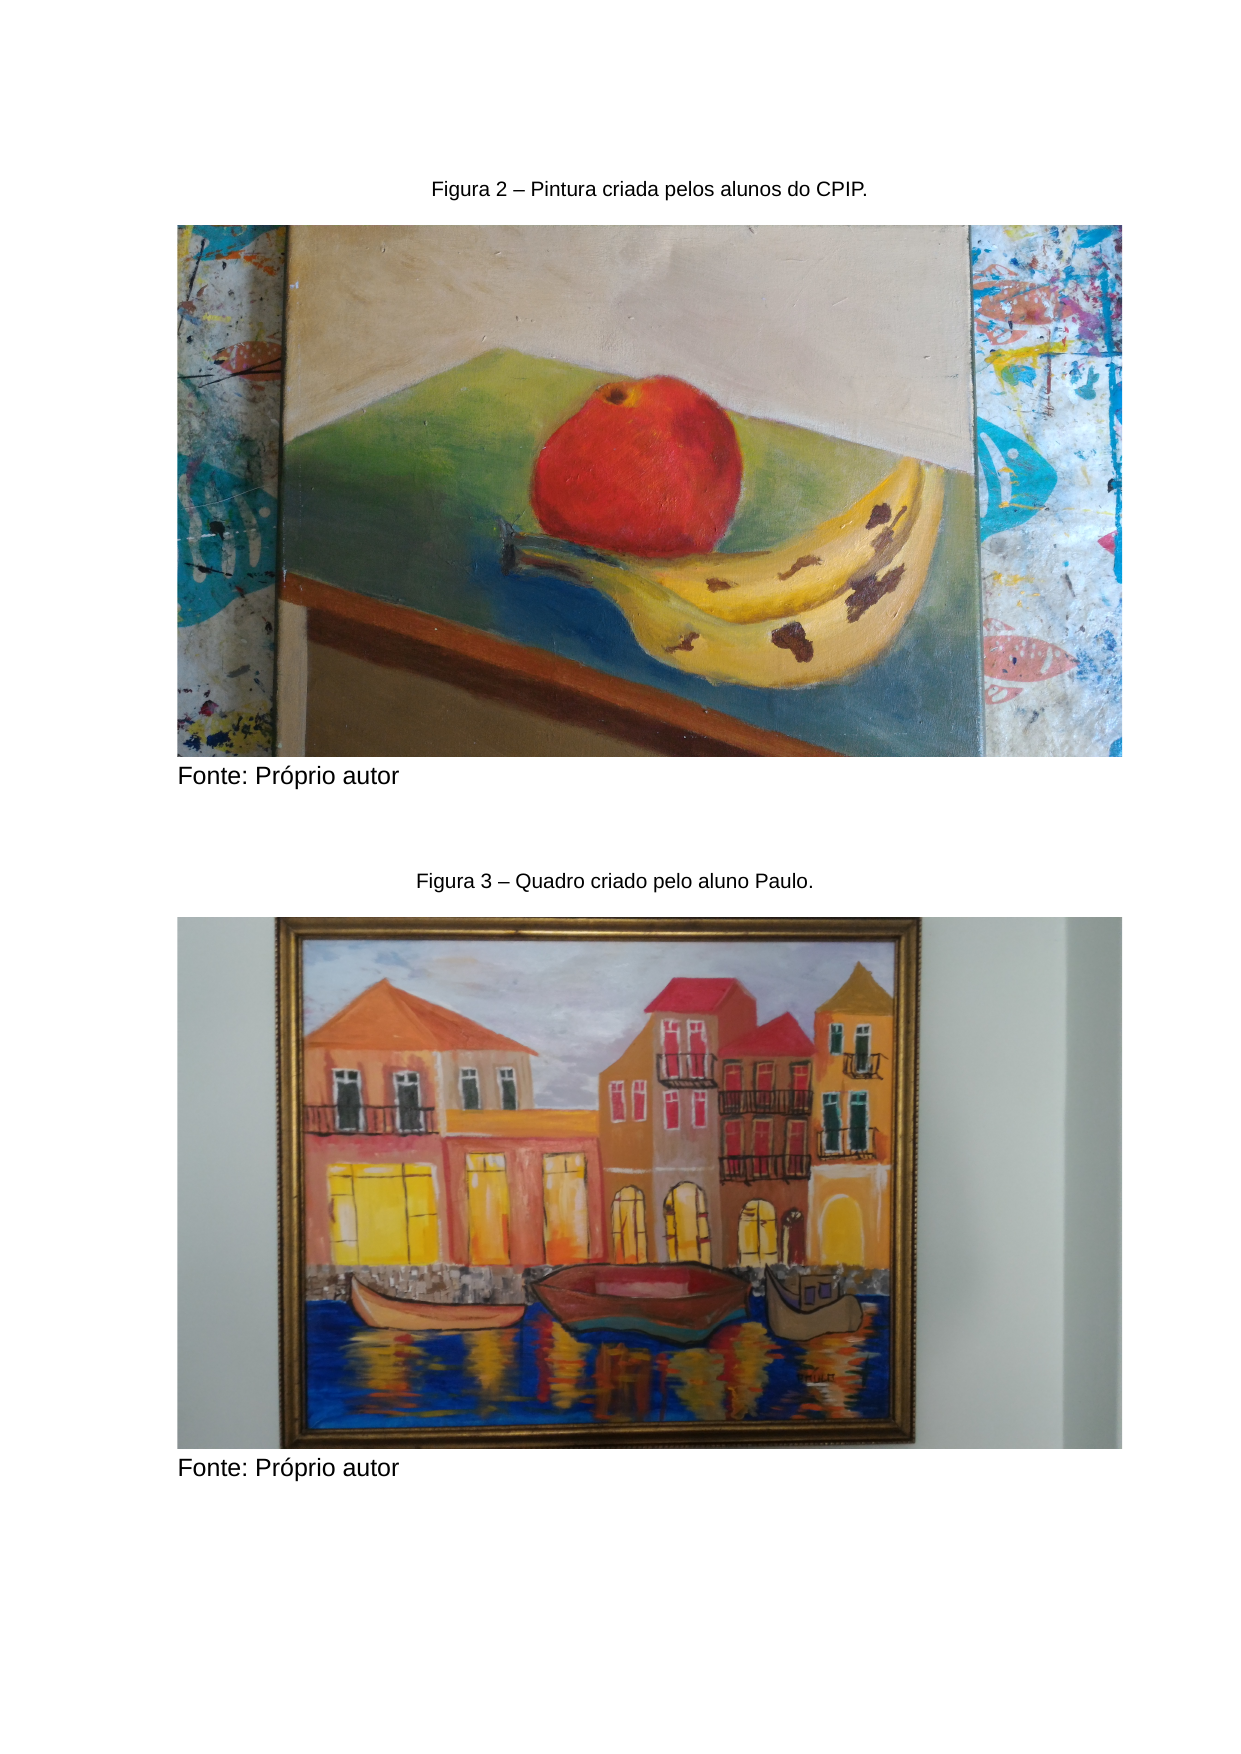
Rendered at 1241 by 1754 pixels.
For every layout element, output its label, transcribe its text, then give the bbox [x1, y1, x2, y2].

picture [177, 917, 1123, 1449]
text Figura 2 – Pintura criada pelos alunos do CPIP. [177, 177, 1122, 201]
picture [177, 225, 1123, 757]
text Fonte: Próprio autor [177, 1449, 1122, 1482]
text Figura 3 – Quadro criado pelo aluno Paulo. [177, 869, 1122, 893]
text Fonte: Próprio autor [177, 757, 1122, 790]
